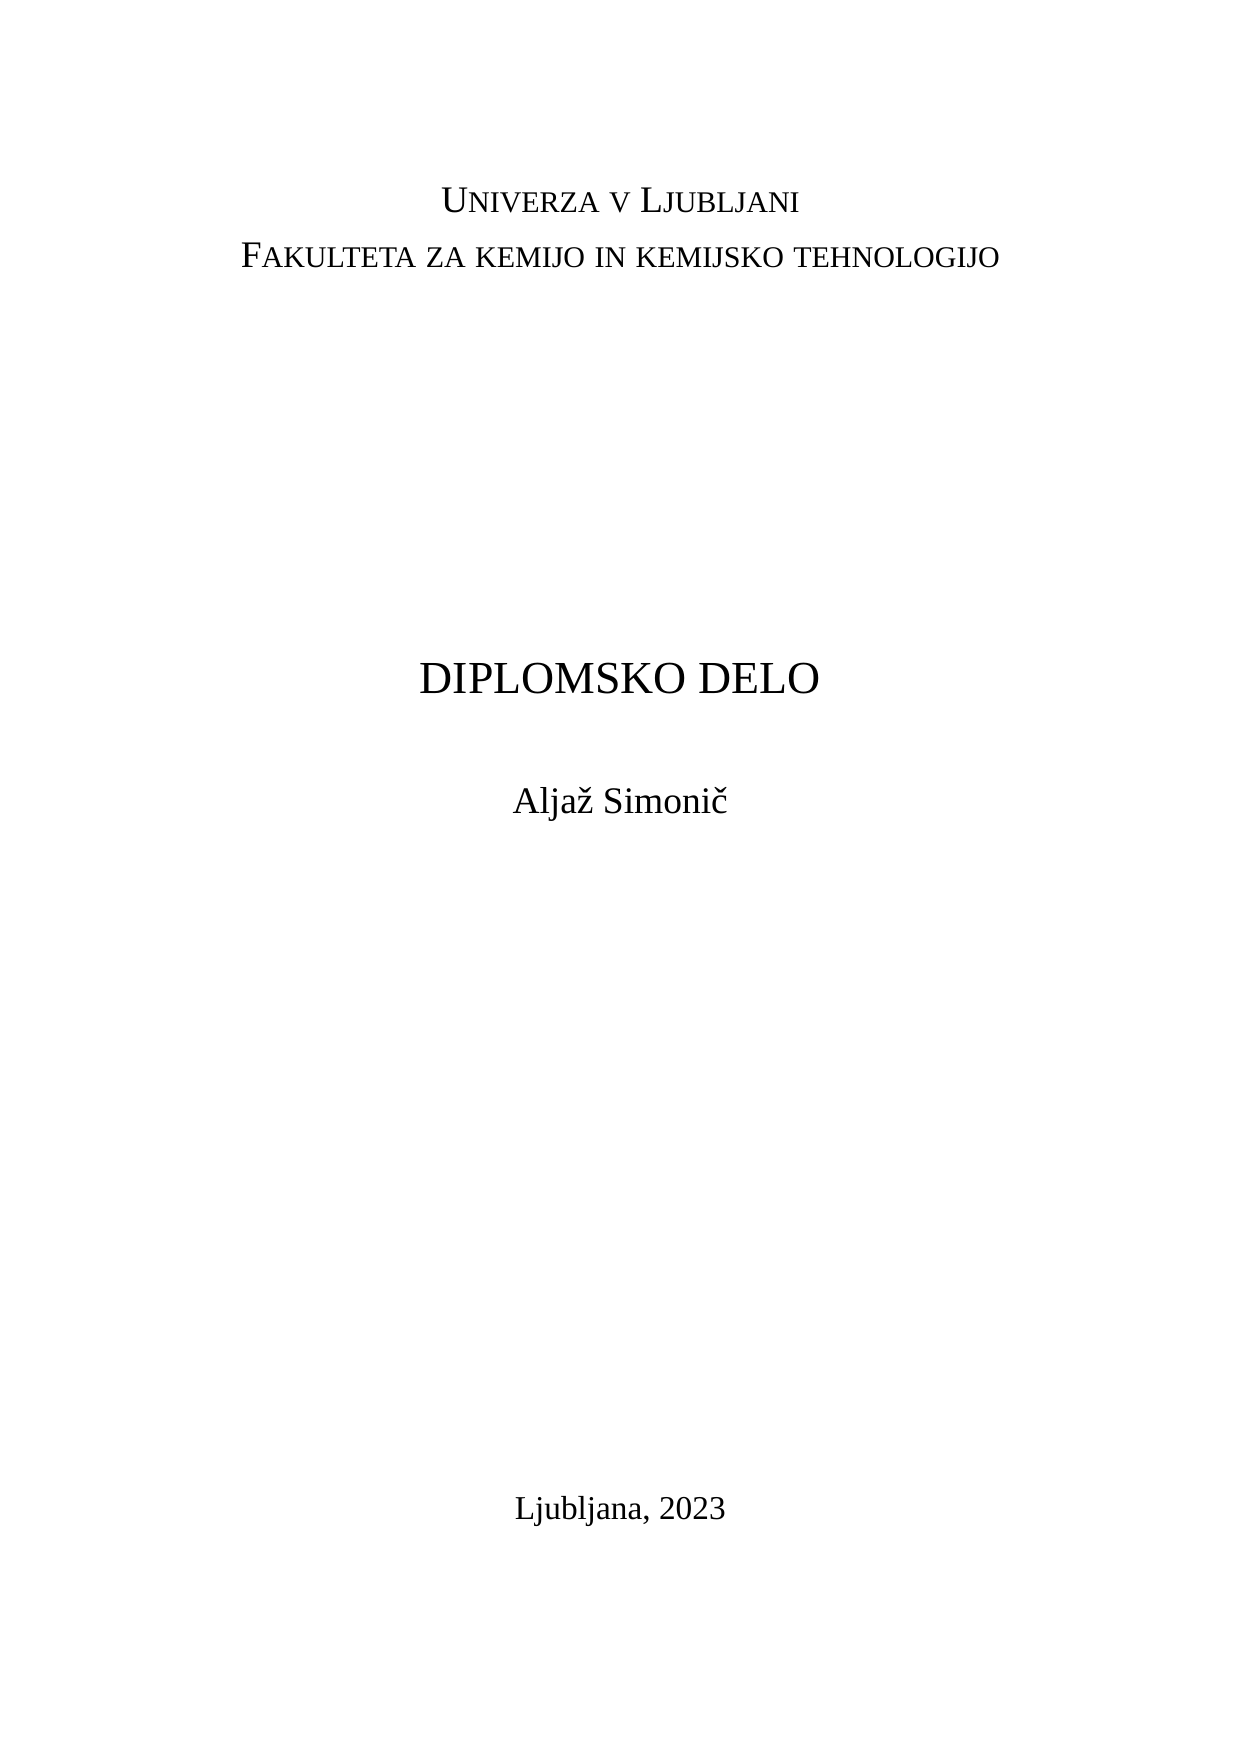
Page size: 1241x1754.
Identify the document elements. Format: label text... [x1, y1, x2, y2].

text Univerza v Ljubljani [177, 177, 1063, 220]
text Aljaž Simonič [177, 779, 1063, 822]
text Fakulteta za kemijo in kemijsko tehnologijo [177, 233, 1063, 276]
text DIPLOMSKO DELO [177, 651, 1063, 704]
text Ljubljana, 2023 [177, 1488, 1063, 1527]
